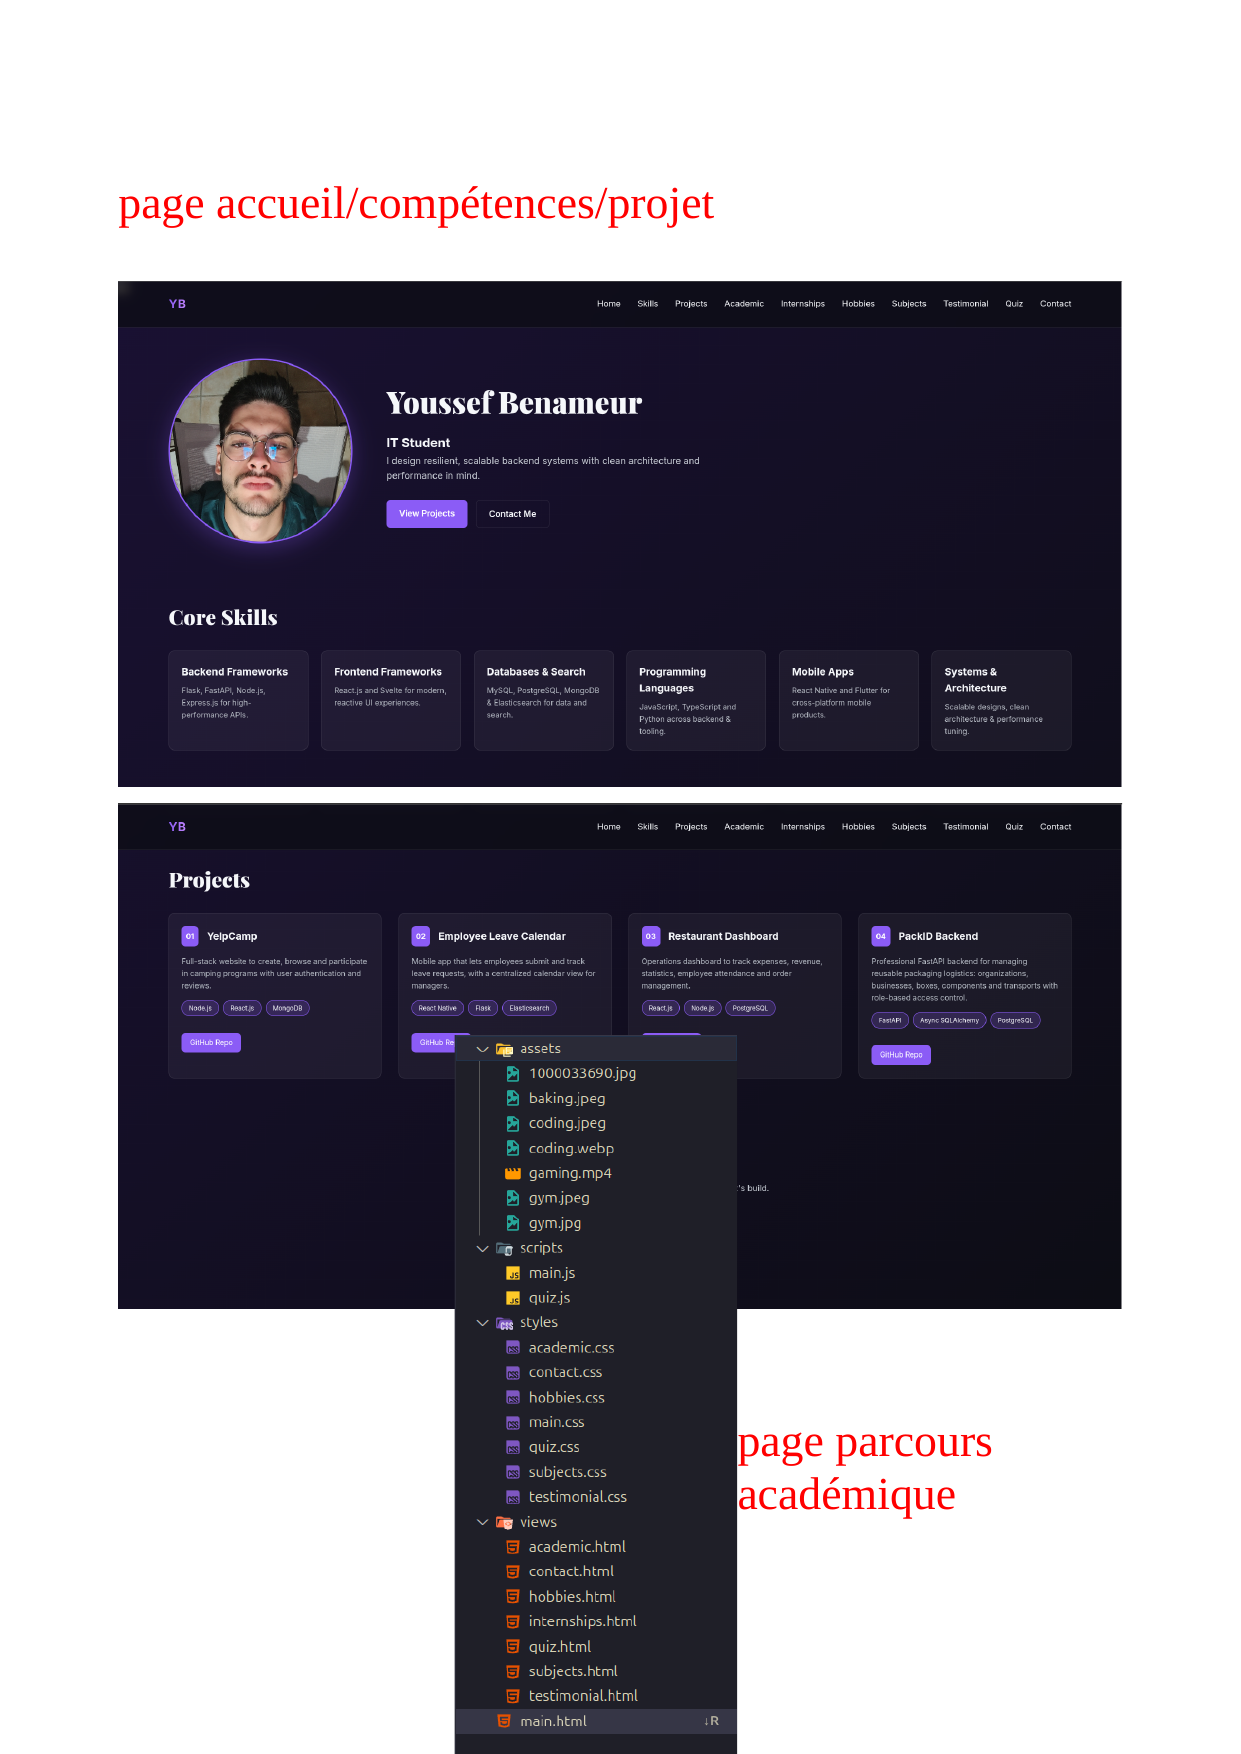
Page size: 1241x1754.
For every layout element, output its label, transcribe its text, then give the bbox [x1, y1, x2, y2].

text [118, 1414, 454, 1519]
picture [118, 803, 1123, 1754]
text page accueil/compétences/projet [118, 176, 1122, 228]
text page parcours académique [738, 1414, 1122, 1519]
picture [118, 281, 1123, 787]
